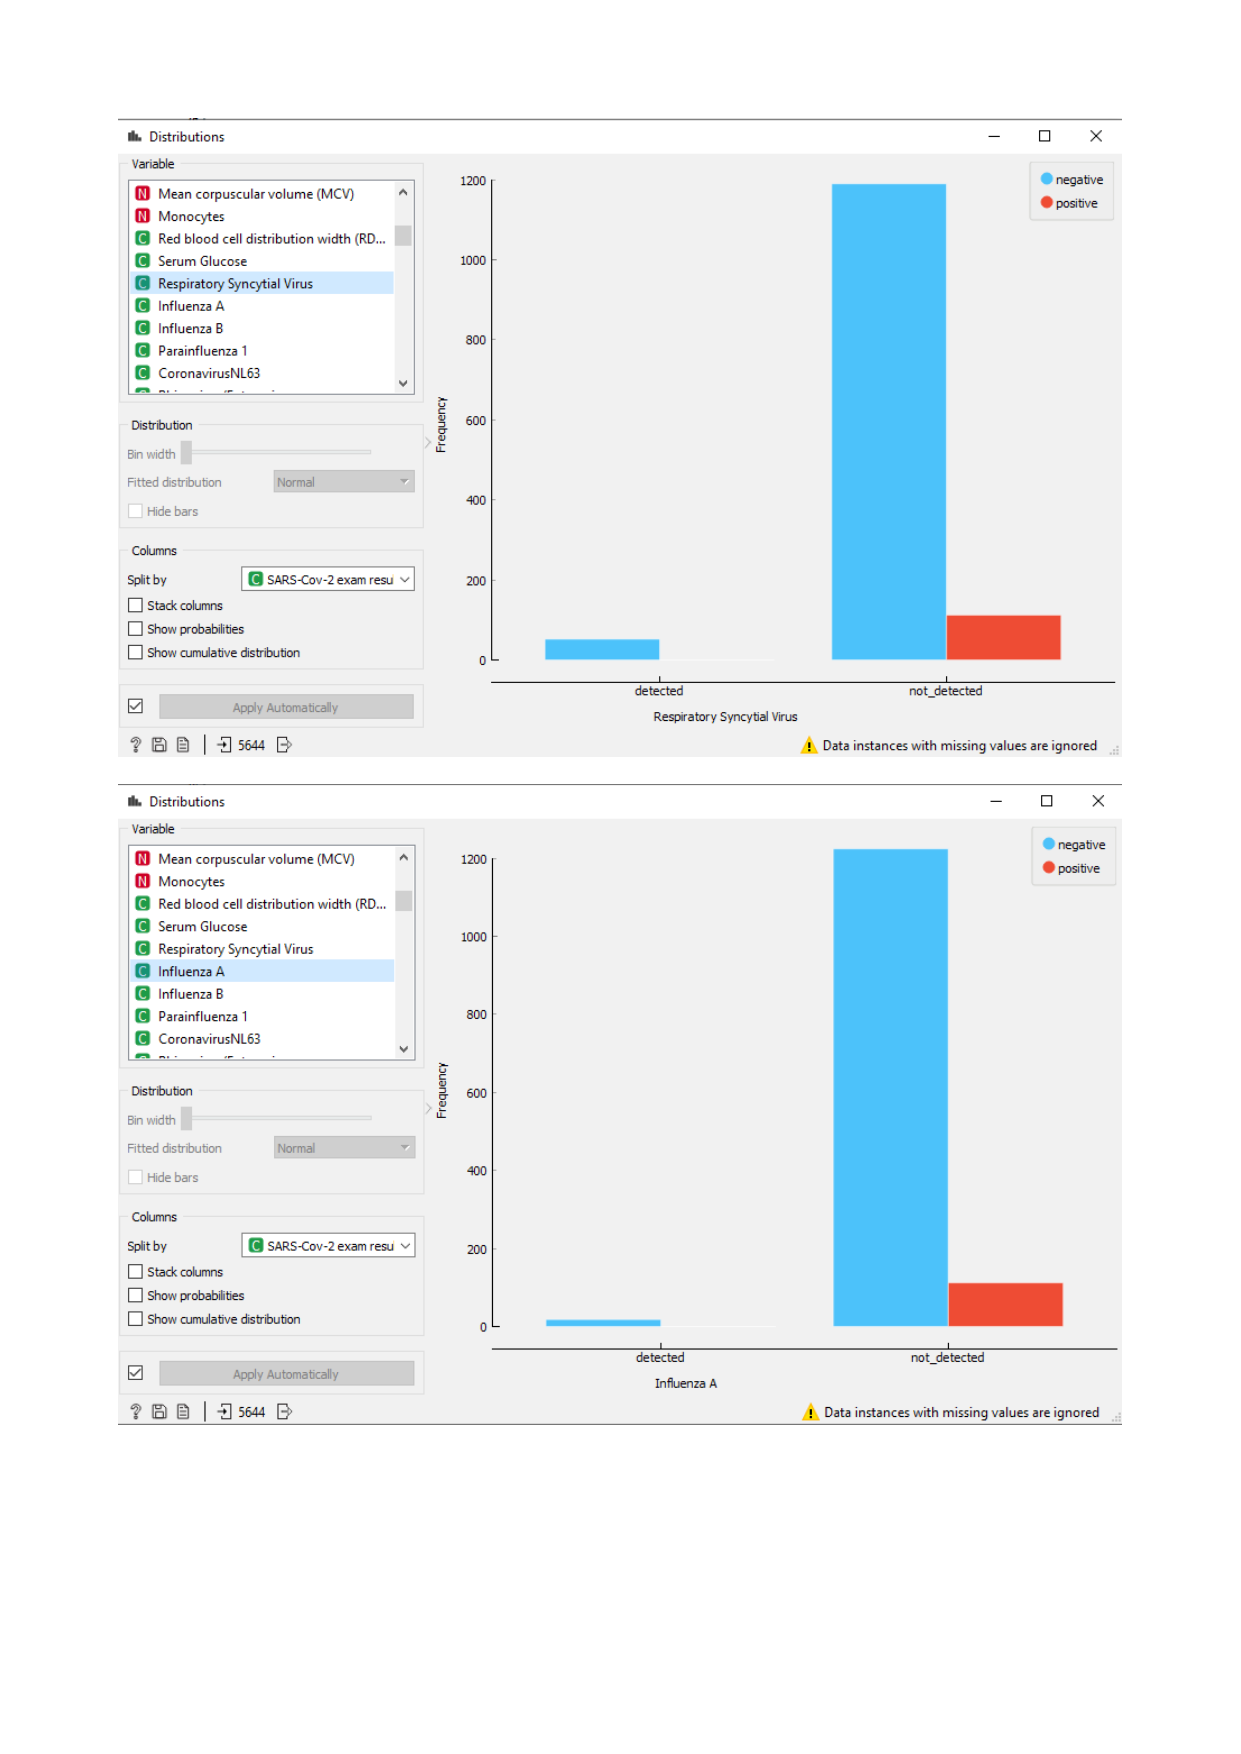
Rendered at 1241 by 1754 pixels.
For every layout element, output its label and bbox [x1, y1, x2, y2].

picture [118, 784, 1122, 1425]
picture [118, 118, 1122, 757]
